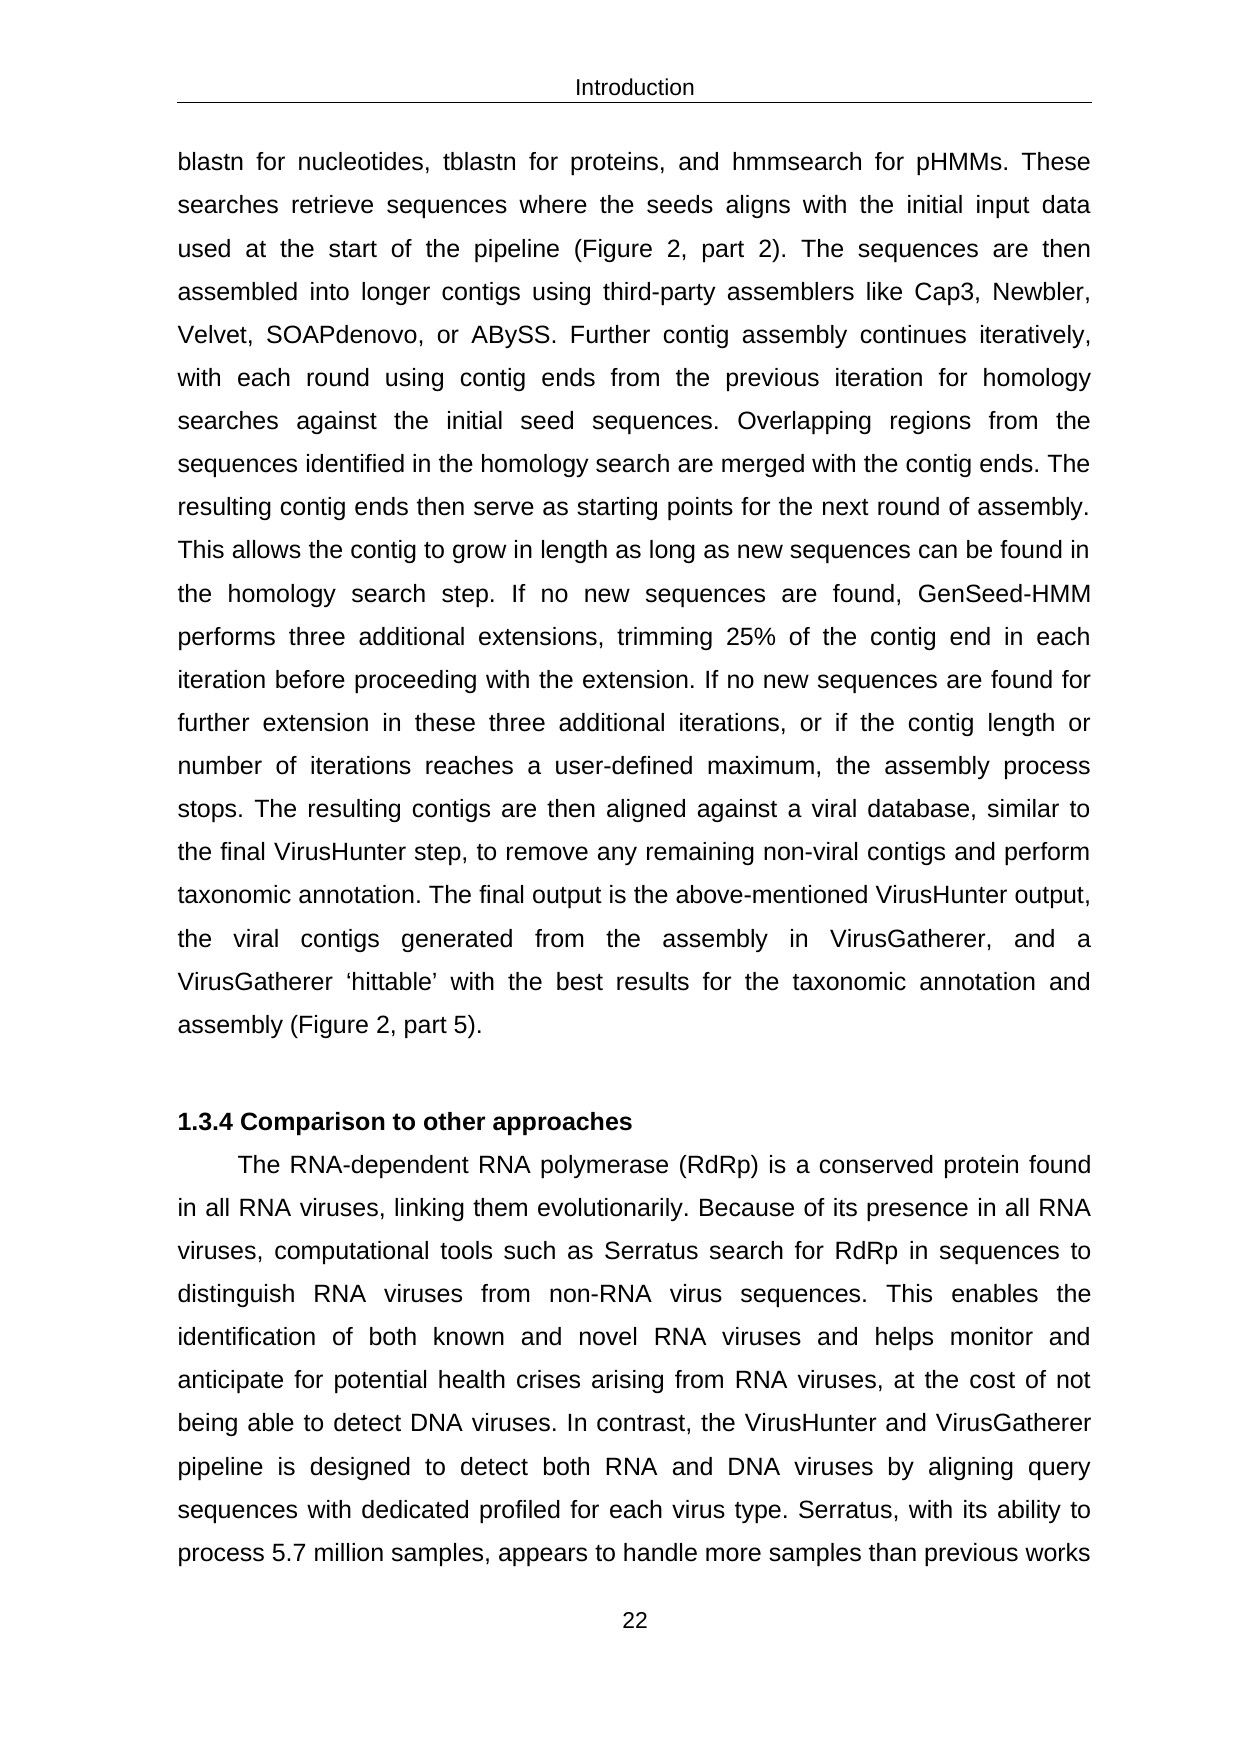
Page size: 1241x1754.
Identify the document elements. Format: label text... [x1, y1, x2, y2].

text The RNA-dependent RNA polymerase (RdRp) is a conserved protein found in all RNA viruses, linking them evolutionarily. Because of its presence in all RNA viruses, computational tools such as Serratus search for RdRp in sequences to distinguish RNA viruses from non-RNA virus sequences. This enables the identification of both known and novel RNA viruses and helps monitor and anticipate for potential health crises arising from RNA viruses, at the cost of not being able to detect DNA viruses. In contrast, the VirusHunter and VirusGatherer pipeline is designed to detect both RNA and DNA viruses by aligning query sequences with dedicated profiled for each virus type. Serratus, with its ability to process 5.7 million samples, appears to handle more samples than previous works [177, 1149, 1092, 1566]
subtitle 1.3.4 Comparison to other approaches [177, 1106, 1092, 1135]
text blastn for nucleotides, tblastn for proteins, and hmmsearch for pHMMs. These searches retrieve sequences where the seeds aligns with the initial input data used at the start of the pipeline (Figure 2, part 2). The sequences are then assembled into longer contigs using third-party assemblers like Cap3, Newbler, Velvet, SOAPdenovo, or ABySS. Further contig assembly continues iteratively, with each round using contig ends from the previous iteration for homology searches against the initial seed sequences. Overlapping regions from the sequences identified in the homology search are merged with the contig ends. The resulting contig ends then serve as starting points for the next round of assembly. This allows the contig to grow in length as long as new sequences can be found in the homology search step. If no new sequences are found, GenSeed-HMM performs three additional extensions, trimming 25% of the contig end in each iteration before proceeding with the extension. If no new sequences are found for further extension in these three additional iterations, or if the contig length or number of iterations reaches a user-defined maximum, the assembly process stops. The resulting contigs are then aligned against a viral database, similar to the final VirusHunter step, to remove any remaining non-viral contigs and perform taxonomic annotation. The final output is the above-mentioned VirusHunter output, the viral contigs generated from the assembly in VirusGatherer, and a VirusGatherer ‘hittable’ with the best results for the taxonomic annotation and assembly (Figure 2, part 5). [177, 147, 1092, 1039]
